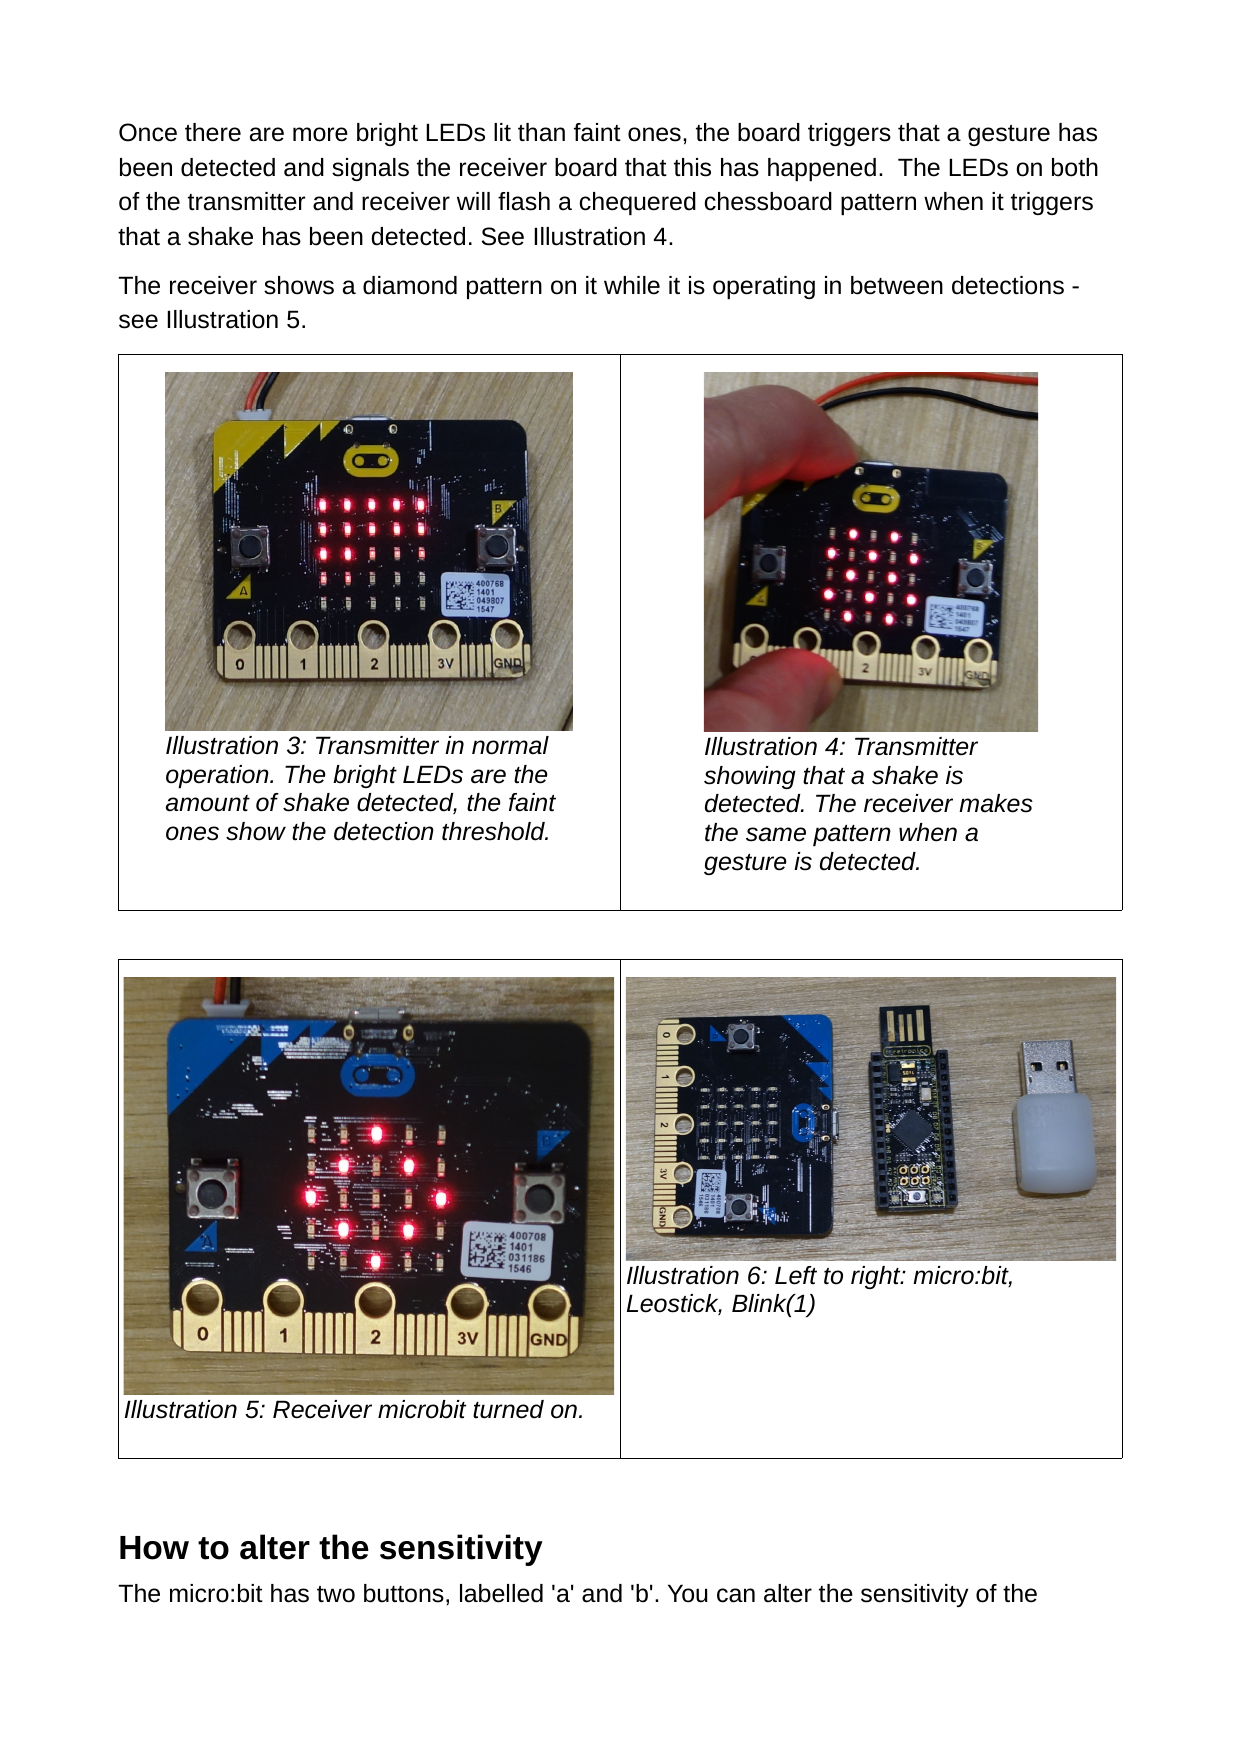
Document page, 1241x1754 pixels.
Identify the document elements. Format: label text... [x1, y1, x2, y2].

table_header [119, 373, 620, 910]
text Once there are more bright LEDs lit than faint ones, the board triggers that a gesture has been detected and signals the receiver board that this has happened. The LEDs on both of the transmitter and receiver will flash a chequered chessboard pattern when it triggers that a shake has been detected. See Illustration 4. [118, 118, 1122, 250]
subtitle How to alter the sensitivity [118, 1528, 1122, 1567]
table_header [621, 355, 1122, 372]
picture [703, 372, 1039, 732]
table_header [119, 355, 620, 372]
table_header [119, 960, 620, 1423]
table_header [621, 960, 1122, 1458]
picture [123, 977, 615, 1395]
table_header [621, 373, 1122, 910]
table_header [119, 1424, 620, 1458]
text The micro:bit has two buttons, labelled 'a' and 'b'. You can alter the sensitivity of the [118, 1579, 1122, 1608]
picture [165, 372, 573, 731]
text The receiver shows a diamond pattern on it while it is operating in between detections - see Illustration 5. [118, 271, 1122, 334]
picture [625, 977, 1117, 1261]
